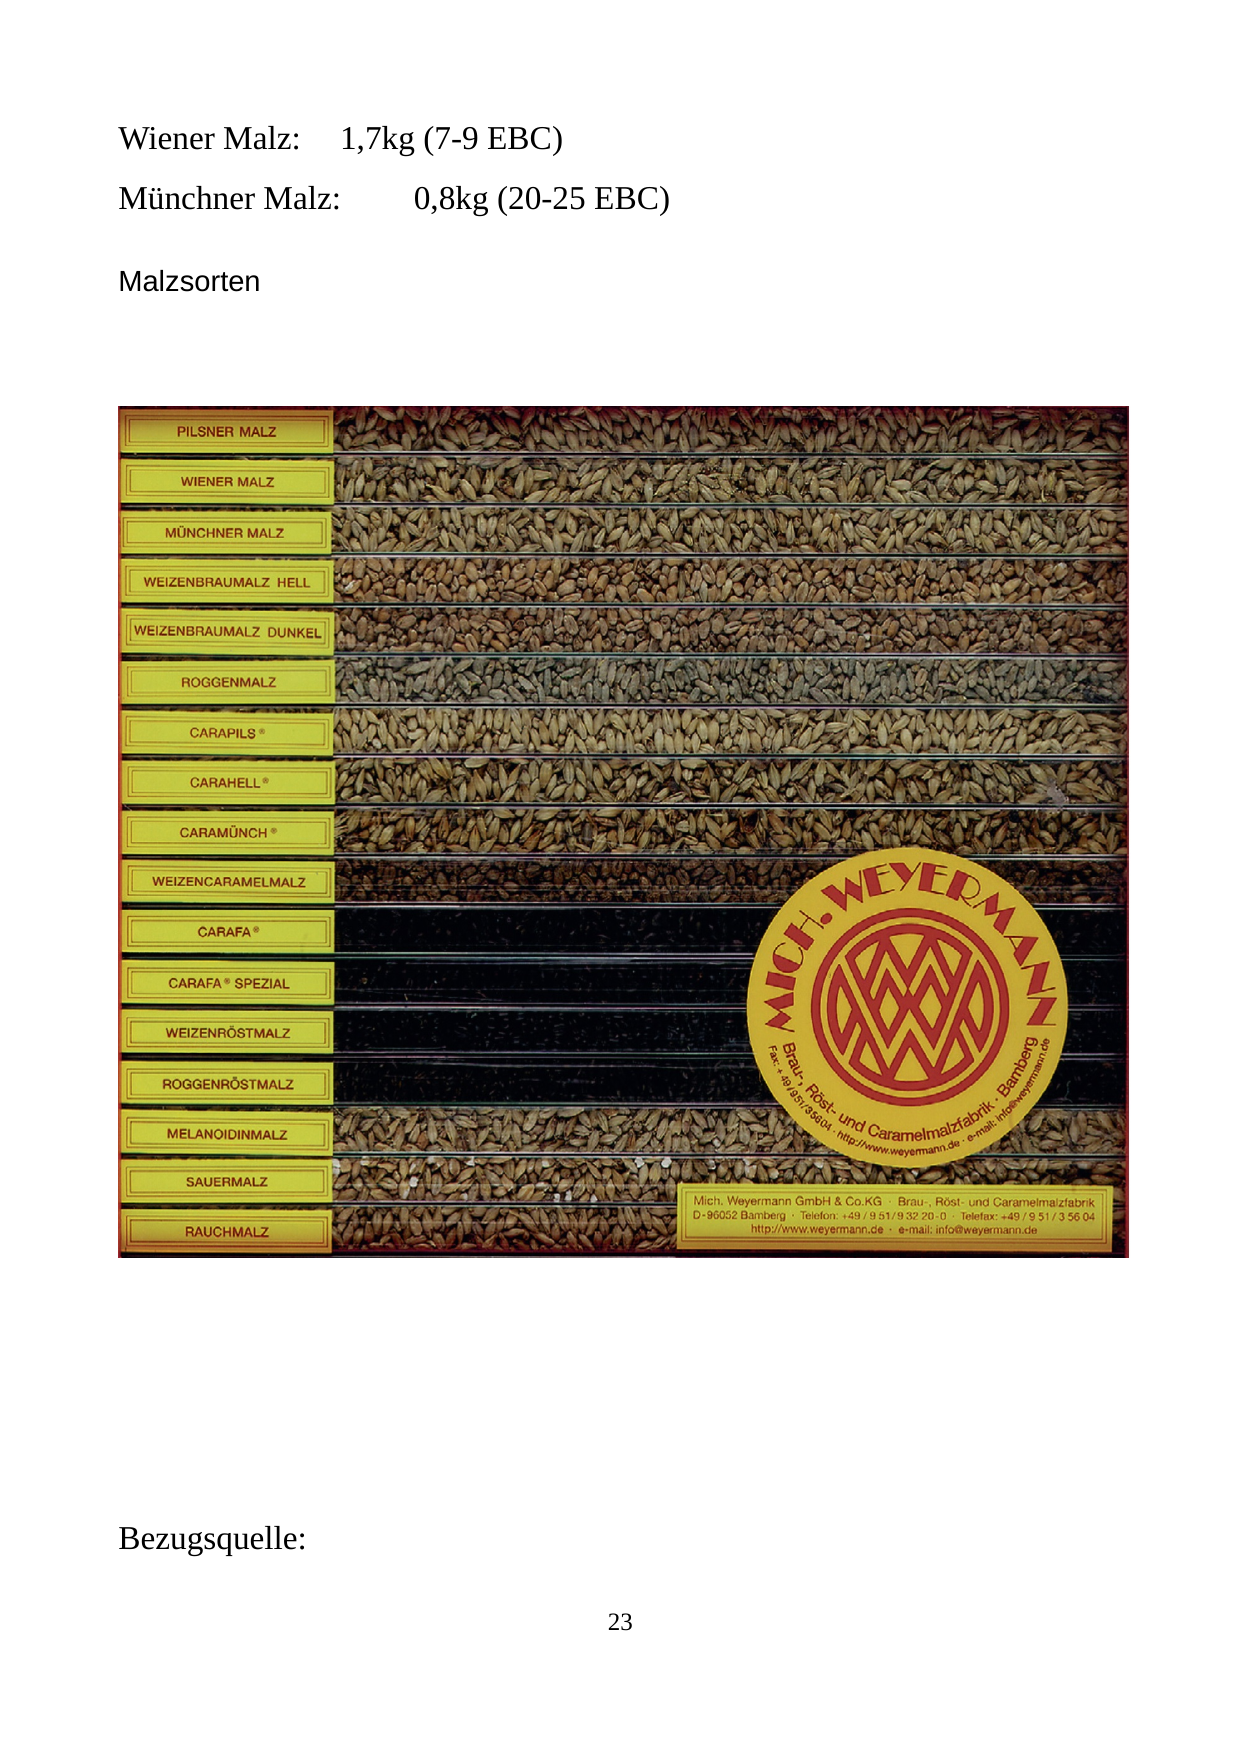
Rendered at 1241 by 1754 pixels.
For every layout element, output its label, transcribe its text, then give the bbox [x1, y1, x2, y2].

picture [118, 406, 1131, 1258]
text Münchner Malz: 0,8kg (20-25 EBC) [118, 179, 1122, 217]
text Bezugsquelle: [118, 1518, 1122, 1556]
subtitle Malzsorten [118, 264, 1122, 298]
text Wiener Malz: 1,7kg (7-9 EBC) [118, 118, 1122, 156]
